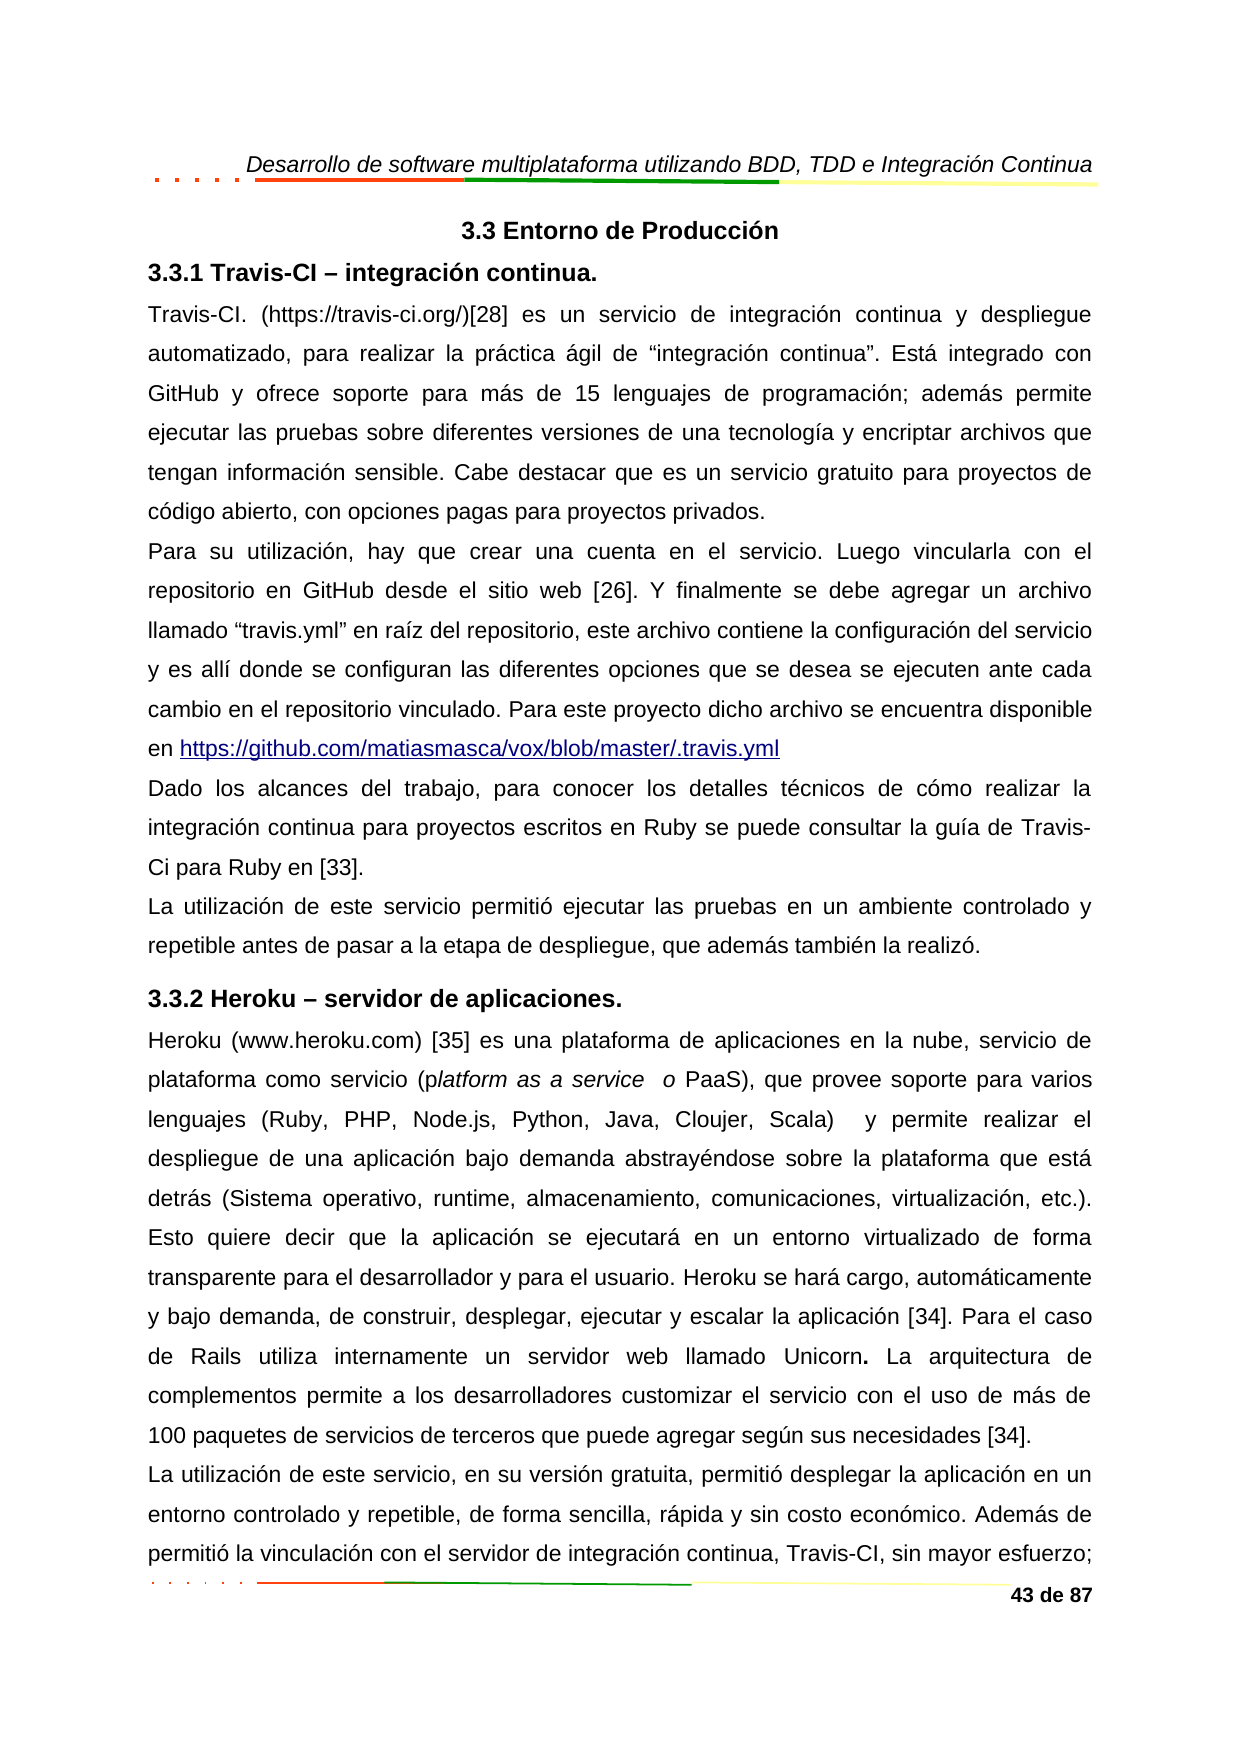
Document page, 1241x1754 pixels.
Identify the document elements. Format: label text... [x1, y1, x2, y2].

subtitle 3.3 Entorno de Producción [148, 216, 1093, 245]
text La utilización de este servicio, en su versión gratuita, permitió desplegar la aplicación en un entorno controlado y repetible, de forma sencilla, rápida y sin costo económico. Además de permitió la vinculación con el servidor de integración continua, Travis-CI, sin mayor esfuerzo; [148, 1461, 1093, 1566]
text Travis-CI. (https://travis-ci.org/)[28] es un servicio de integración continua y despliegue automatizado, para realizar la práctica ágil de “integración continua”. Está integrado con GitHub y ofrece soporte para más de 15 lenguajes de programación; además permite ejecutar las pruebas sobre diferentes versiones de una tecnología y encriptar archivos que tengan información sensible. Cabe destacar que es un servicio gratuito para proyectos de código abierto, con opciones pagas para proyectos privados. [148, 301, 1093, 524]
text 3.3.2 Heroku – servidor de aplicaciones. [148, 984, 1093, 1012]
text Para su utilización, hay que crear una cuenta en el servicio. Luego vincularla con el repositorio en GitHub desde el sitio web [26]. Y finalmente se debe agregar un archivo llamado “travis.yml” en raíz del repositorio, este archivo contiene la configuración del servicio y es allí donde se configuran las diferentes opciones que se desea se ejecuten ante cada cambio en el repositorio vinculado. Para este proyecto dicho archivo se encuentra disponible en https://github.com/matiasmasca/vox/blob/master/.travis.yml [148, 538, 1093, 761]
text Heroku (www.heroku.com) [35] es una plataforma de aplicaciones en la nube, servicio de plataforma como servicio (platform as a service o PaaS), que provee soporte para varios lenguajes (Ruby, PHP, Node.js, Python, Java, Cloujer, Scala) y permite realizar el despliegue de una aplicación bajo demanda abstrayéndose sobre la plataforma que está detrás (Sistema operativo, runtime, almacenamiento, comunicaciones, virtualización, etc.). Esto quiere decir que la aplicación se ejecutará en un entorno virtualizado de forma transparente para el desarrollador y para el usuario. Heroku se hará cargo, automáticamente y bajo demanda, de construir, desplegar, ejecutar y escalar la aplicación [34]. Para el caso de Rails utiliza internamente un servidor web llamado Unicorn. La arquitectura de complementos permite a los desarrolladores customizar el servicio con el uso de más de 100 paquetes de servicios de terceros que puede agregar según sus necesidades [34]. [148, 1027, 1093, 1448]
text La utilización de este servicio permitió ejecutar las pruebas en un ambiente controlado y repetible antes de pasar a la etapa de despliegue, que además también la realizó. [148, 893, 1093, 959]
text Dado los alcances del trabajo, para conocer los detalles técnicos de cómo realizar la integración continua para proyectos escritos en Ruby se puede consultar la guía de Travis-Ci para Ruby en [33]. [148, 774, 1093, 880]
text 3.3.1 Travis-CI – integración continua. [148, 258, 1093, 286]
